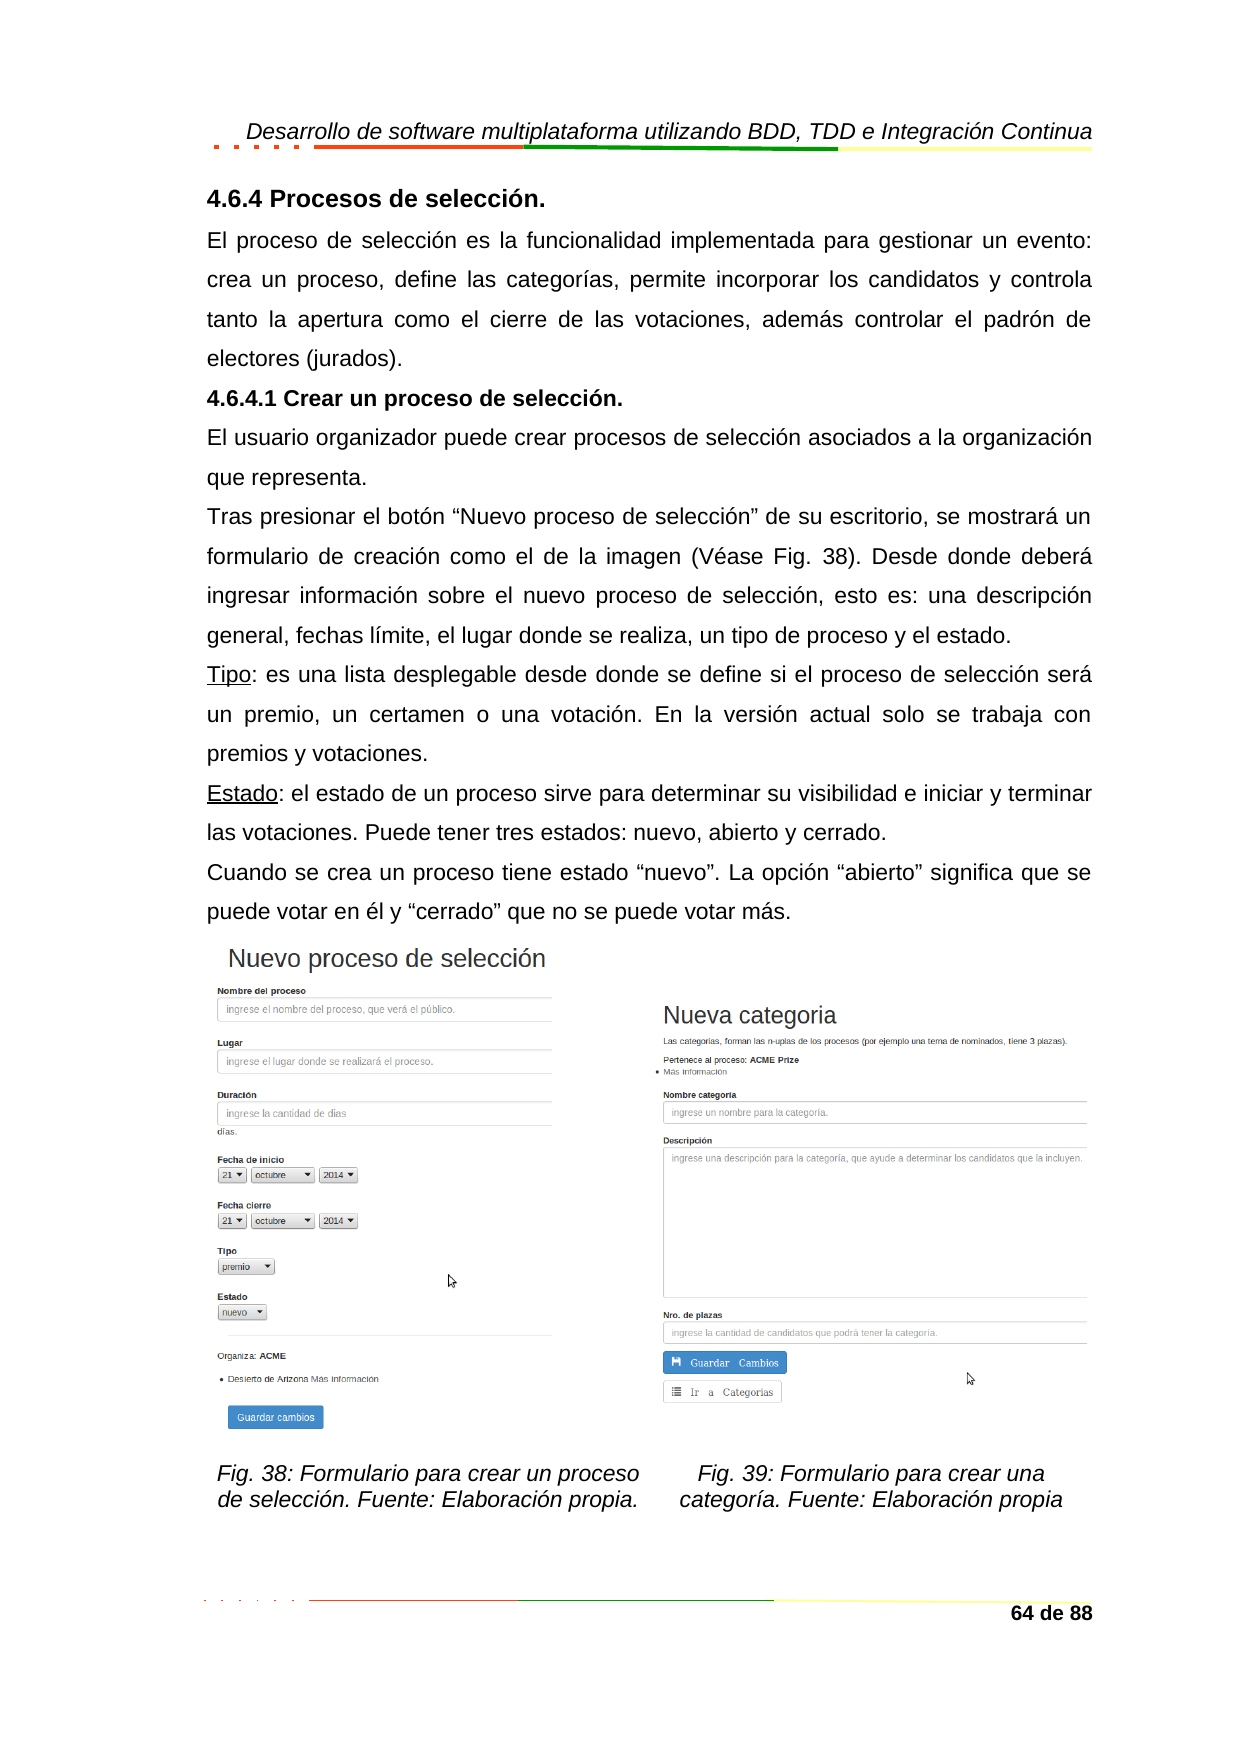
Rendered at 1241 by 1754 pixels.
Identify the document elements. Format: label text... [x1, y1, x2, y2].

text Estado: el estado de un proceso sirve para determinar su visibilidad e iniciar y terminar las votaciones. Puede tener tres estados: nuevo, abierto y cerrado. [207, 779, 1093, 845]
picture [212, 943, 552, 1436]
text 4.6.4 Procesos de selección. [207, 184, 1093, 212]
text Tras presionar el botón “Nuevo proceso de selección” de su escritorio, se mostrará un formulario de creación como el de la imagen (Véase Fig. 38). Desde donde deberá ingresar información sobre el nuevo proceso de selección, esto es: una descripción general, fechas límite, el lugar donde se realiza, un tipo de proceso y el estado. [207, 503, 1093, 648]
text Tipo: es una lista desplegable desde donde se define si el proceso de selección será un premio, un certamen o una votación. En la versión actual solo se trabaja con premios y votaciones. [207, 661, 1093, 766]
text El proceso de selección es la funcionalidad implementada para gestionar un evento: crea un proceso, define las categorías, permite incorporar los candidatos y controla tanto la apertura como el cierre de las votaciones, además controlar el padrón de electores (jurados). [207, 227, 1093, 372]
picture [655, 1003, 1087, 1408]
table_cell Fig. 38: Formulario para crear un proceso de selección. Fuente: Elaboración propia. [207, 1441, 649, 1531]
text El usuario organizador puede crear procesos de selección asociados a la organización que representa. [207, 424, 1093, 490]
text 4.6.4.1 Crear un proceso de selección. [207, 385, 1093, 411]
table_header [650, 938, 1093, 1441]
table_cell Fig. 39: Formulario para crear una categoría. Fuente: Elaboración propia [650, 1441, 1093, 1531]
text Cuando se crea un proceso tiene estado “nuevo”. La opción “abierto” significa que se puede votar en él y “cerrado” que no se puede votar más. [207, 858, 1093, 924]
table_header [207, 938, 649, 1441]
